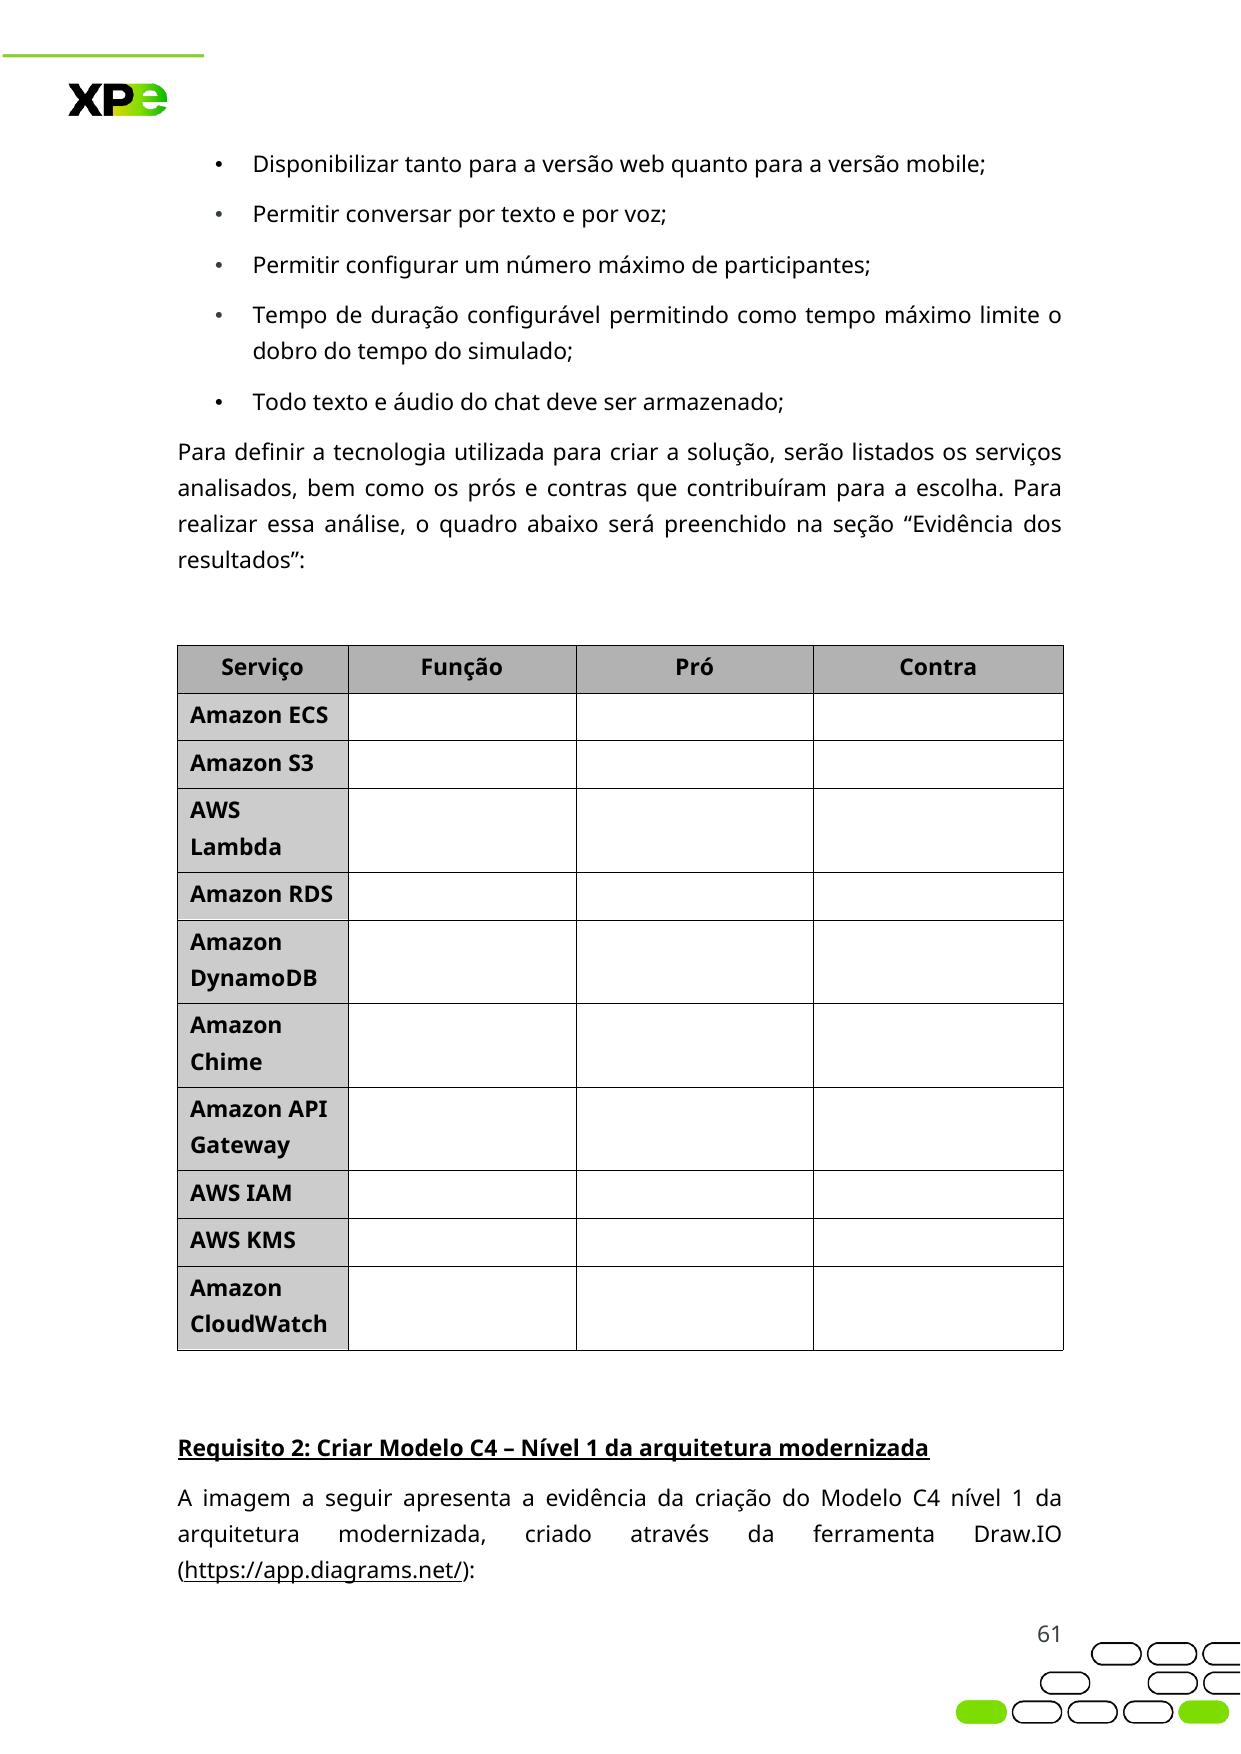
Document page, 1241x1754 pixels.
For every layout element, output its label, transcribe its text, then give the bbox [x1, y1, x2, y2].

table_cell [349, 741, 576, 788]
table_cell Amazon DynamoDB [178, 921, 348, 1003]
list Permitir configurar um número máximo de participantes; [215, 249, 1063, 280]
table_cell [814, 873, 1063, 919]
table_cell [577, 921, 813, 1003]
list Tempo de duração configurável permitindo como tempo máximo limite o dobro do tempo do simulado; [215, 299, 1063, 366]
table_cell [577, 789, 813, 872]
table_header Função [349, 646, 576, 693]
text Requisito 2: Criar Modelo C4 – Nível 1 da arquitetura modernizada [177, 1432, 1063, 1463]
table_cell [577, 741, 813, 788]
table_cell [577, 1219, 813, 1266]
table_cell Amazon RDS [178, 873, 348, 919]
list Todo texto e áudio do chat deve ser armazenado; [215, 386, 1063, 417]
table_cell [577, 873, 813, 919]
table_cell [814, 921, 1063, 1003]
table_cell [814, 789, 1063, 872]
table_cell [814, 1171, 1063, 1218]
table_cell [349, 1004, 576, 1087]
table_cell [814, 1267, 1063, 1349]
table_cell [349, 873, 576, 919]
table_cell [577, 1267, 813, 1349]
table_cell [349, 921, 576, 1003]
table_cell [577, 1171, 813, 1218]
table_cell [349, 1171, 576, 1218]
table_cell [349, 694, 576, 740]
text A imagem a seguir apresenta a evidência da criação do Modelo C4 nível 1 da arquitetura modernizada, criado através da ferramenta Draw.IO (https://app.diagrams.net/): [177, 1482, 1063, 1586]
list Disponibilizar tanto para a versão web quanto para a versão mobile; [215, 148, 1063, 179]
table_cell Amazon S3 [178, 741, 348, 788]
table_cell AWS KMS [178, 1219, 348, 1266]
table_cell AWS IAM [178, 1171, 348, 1218]
table_header Serviço [178, 646, 348, 693]
table_cell AWS Lambda [178, 789, 348, 872]
table_cell Amazon CloudWatch [178, 1267, 348, 1349]
table_header Contra [814, 646, 1063, 693]
table_cell [349, 789, 576, 872]
table_cell [814, 694, 1063, 740]
table_cell [349, 1219, 576, 1266]
table_cell Amazon ECS [178, 694, 348, 740]
table_cell [349, 1267, 576, 1349]
table_cell [814, 1004, 1063, 1087]
text Para definir a tecnologia utilizada para criar a solução, serão listados os serviços analisados, bem como os prós e contras que contribuíram para a escolha. Para realizar essa análise, o quadro abaixo será preenchido na seção “Evidência dos resultados”: [177, 436, 1063, 575]
table_cell [349, 1088, 576, 1170]
table_cell Amazon Chime [178, 1004, 348, 1087]
picture [955, 1642, 1241, 1724]
table_cell [814, 1088, 1063, 1170]
table_cell [577, 1004, 813, 1087]
table_cell [814, 1219, 1063, 1266]
picture [2, 51, 205, 148]
list Permitir conversar por texto e por voz; [215, 198, 1063, 229]
table_cell Amazon API Gateway [178, 1088, 348, 1170]
text Esses serviços podem ser combinados para criar uma solução [177, 1351, 1063, 1377]
table_cell [577, 694, 813, 740]
table_cell [577, 1088, 813, 1170]
table_header Pró [577, 646, 813, 693]
table_cell [814, 741, 1063, 788]
